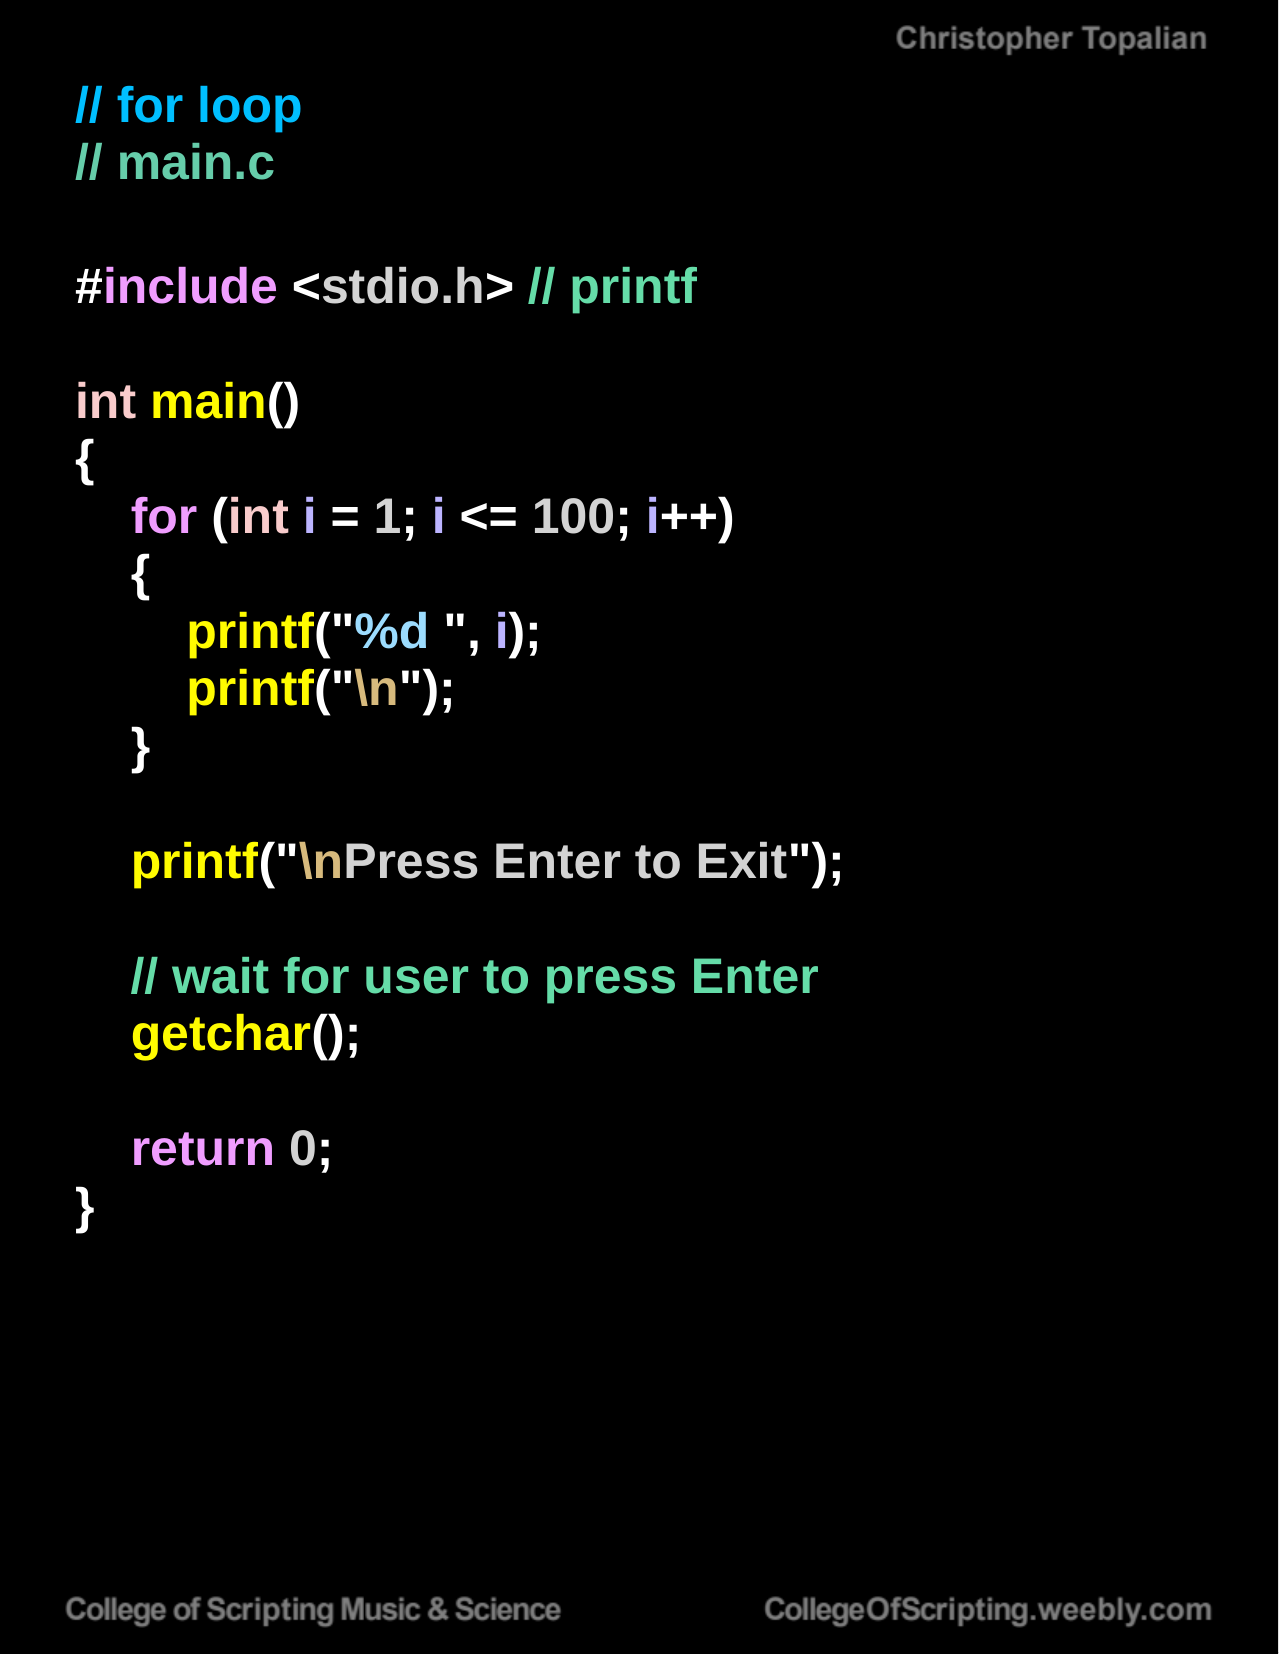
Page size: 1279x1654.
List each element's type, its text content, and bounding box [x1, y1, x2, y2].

text for (int i = 1; i <= 100; i++) [75, 486, 1203, 543]
text getchar(); [75, 1003, 1203, 1061]
text } [75, 716, 1203, 773]
text printf("\n"); [75, 658, 1203, 716]
text #include <stdio.h> // printf [75, 256, 1203, 313]
text printf("%d ", i); [75, 601, 1203, 658]
text // main.c [75, 132, 1203, 190]
text int main() [75, 371, 1203, 428]
subtitle // for loop [75, 75, 1203, 132]
text { [75, 543, 1203, 601]
text return 0; [75, 1118, 1203, 1176]
text // wait for user to press Enter [75, 946, 1203, 1003]
text printf("\nPress Enter to Exit"); [75, 831, 1203, 888]
text { [75, 428, 1203, 486]
text } [75, 1176, 1203, 1233]
